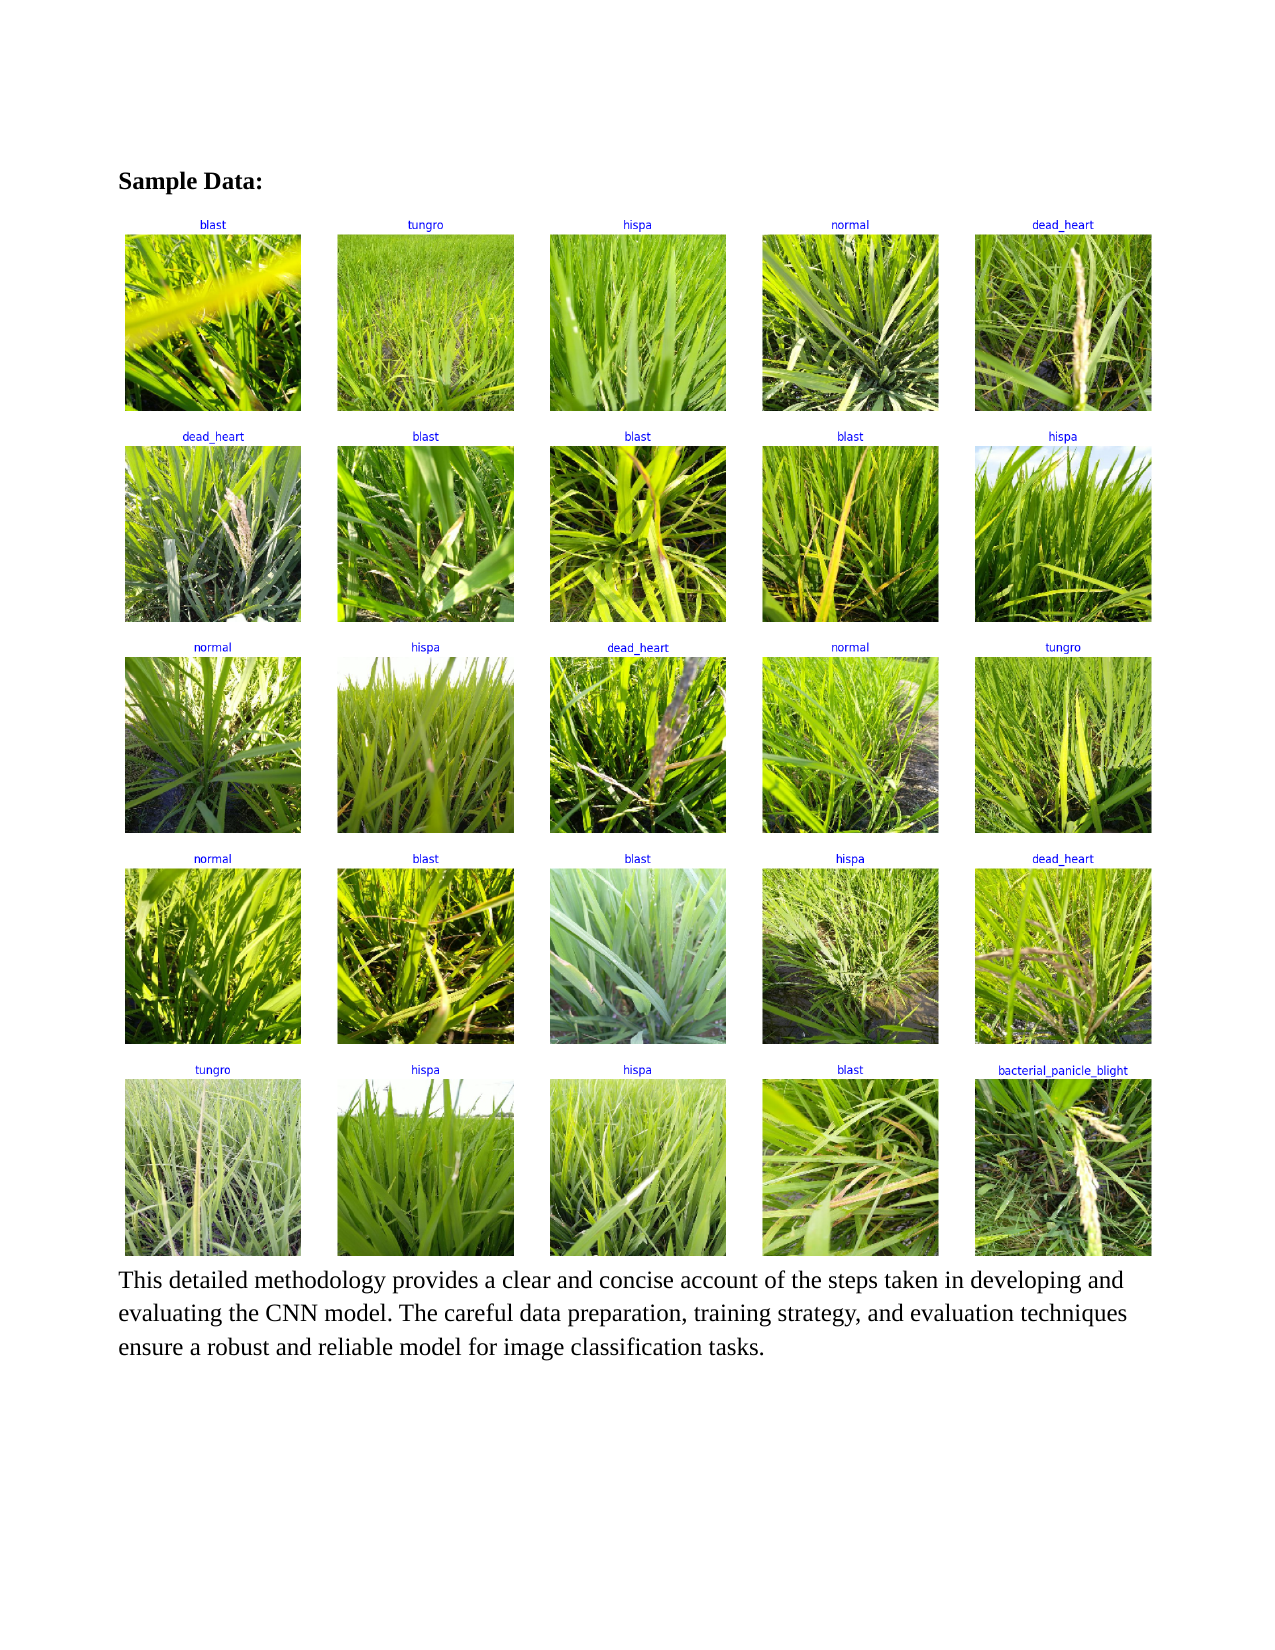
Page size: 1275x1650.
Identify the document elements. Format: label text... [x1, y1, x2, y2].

picture [118, 213, 1157, 1262]
text This detailed methodology provides a clear and concise account of the steps taken in developing and evaluating the CNN model. The careful data preparation, training strategy, and evaluation techniques ensure a robust and reliable model for image classification tasks. [118, 1262, 1157, 1360]
text Sample Data: [118, 166, 1157, 194]
